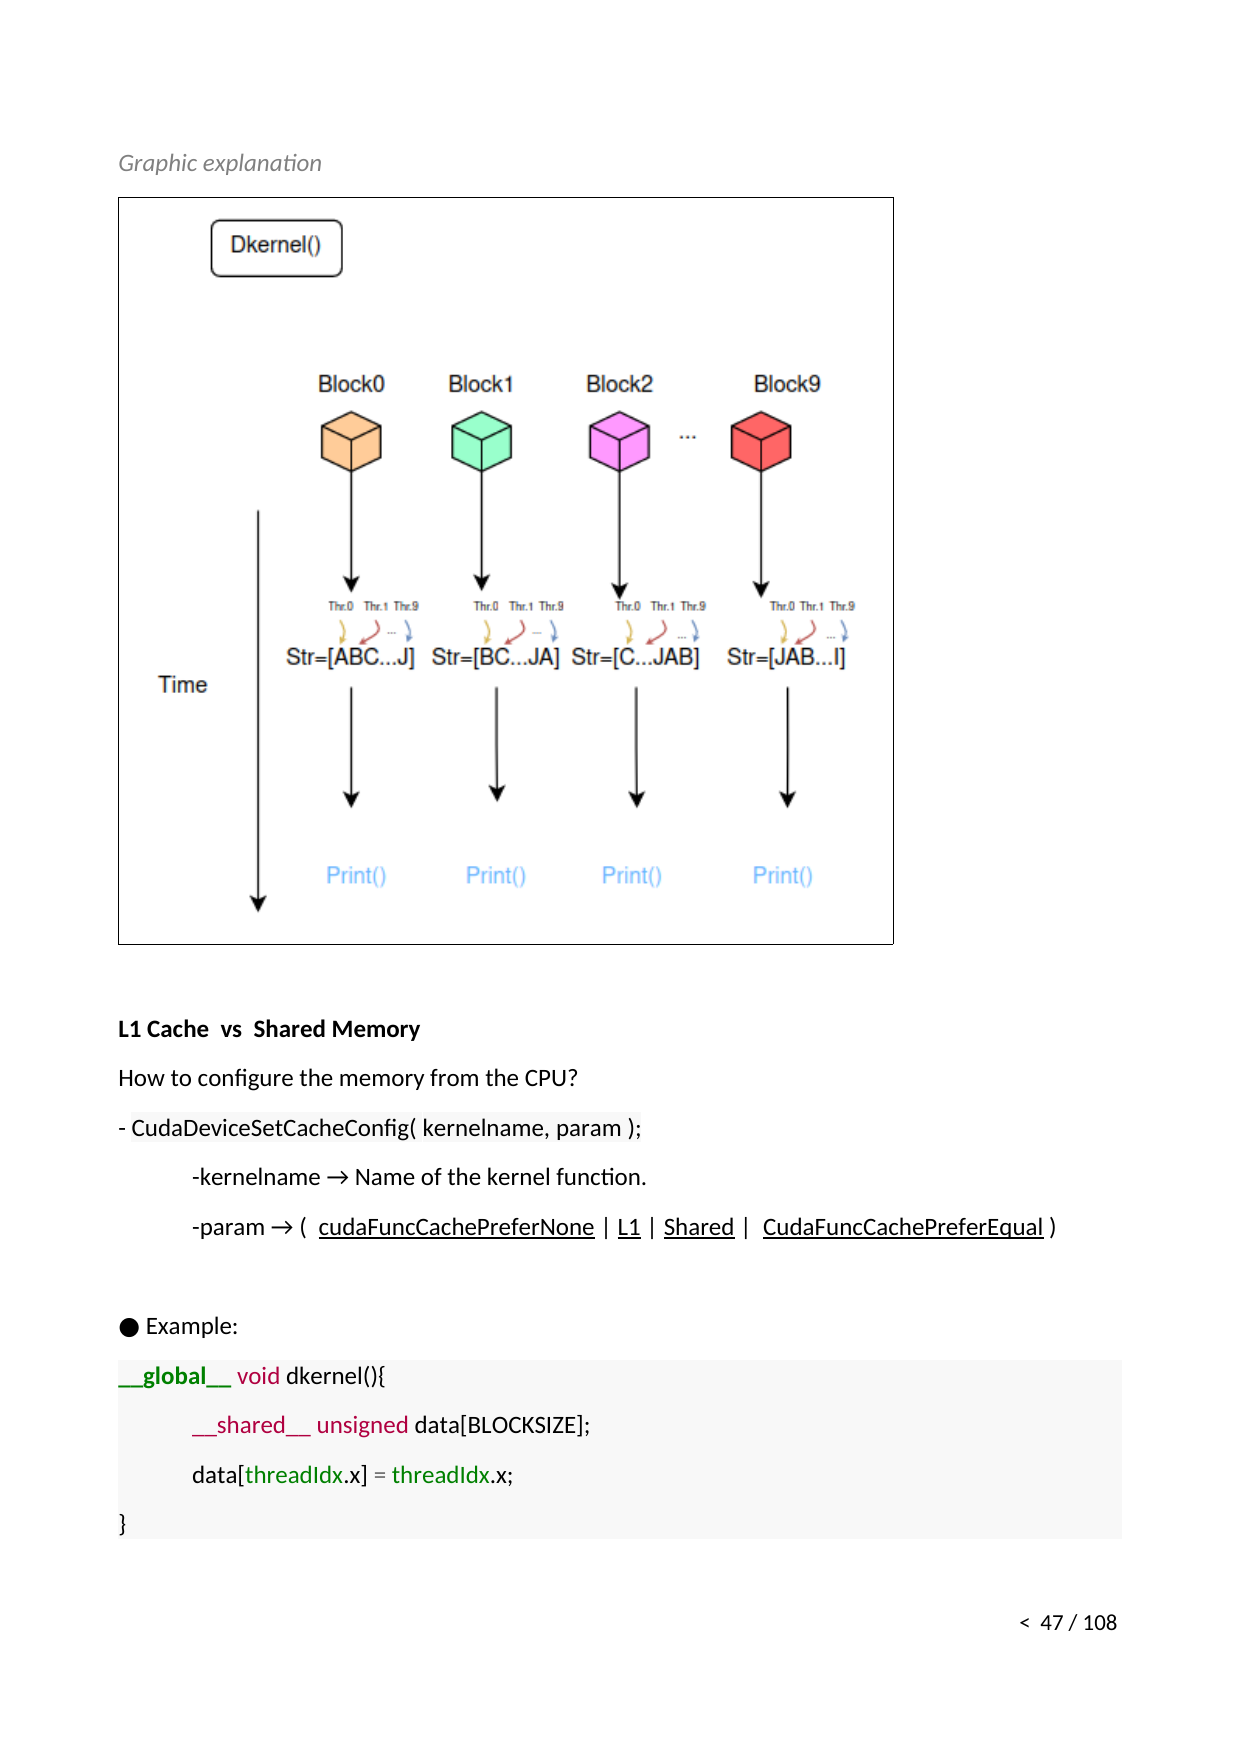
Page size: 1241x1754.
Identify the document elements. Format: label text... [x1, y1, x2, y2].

text __global__ void dkernel(){ [118, 1360, 1122, 1390]
text __shared__ unsigned data[BLOCKSIZE]; [118, 1409, 1122, 1440]
text How to configure the memory from the CPU? [118, 1062, 1122, 1093]
picture [121, 200, 890, 941]
text - CudaDeviceSetCacheConfig( kernelname, param ); [118, 1112, 1122, 1142]
text ● Example: [118, 1310, 1122, 1341]
text L1 Cache vs Shared Memory [118, 1013, 1122, 1043]
text -kernelname → Name of the kernel function. [118, 1161, 1122, 1192]
text data[threadIdx.x] = threadIdx.x; [118, 1459, 1122, 1489]
text -param → ( cudaFuncCachePreferNone | L1 | Shared | CudaFuncCachePreferEqual ) [118, 1211, 1122, 1242]
text Graphic explanation [118, 148, 1122, 178]
text } [118, 1508, 1122, 1539]
